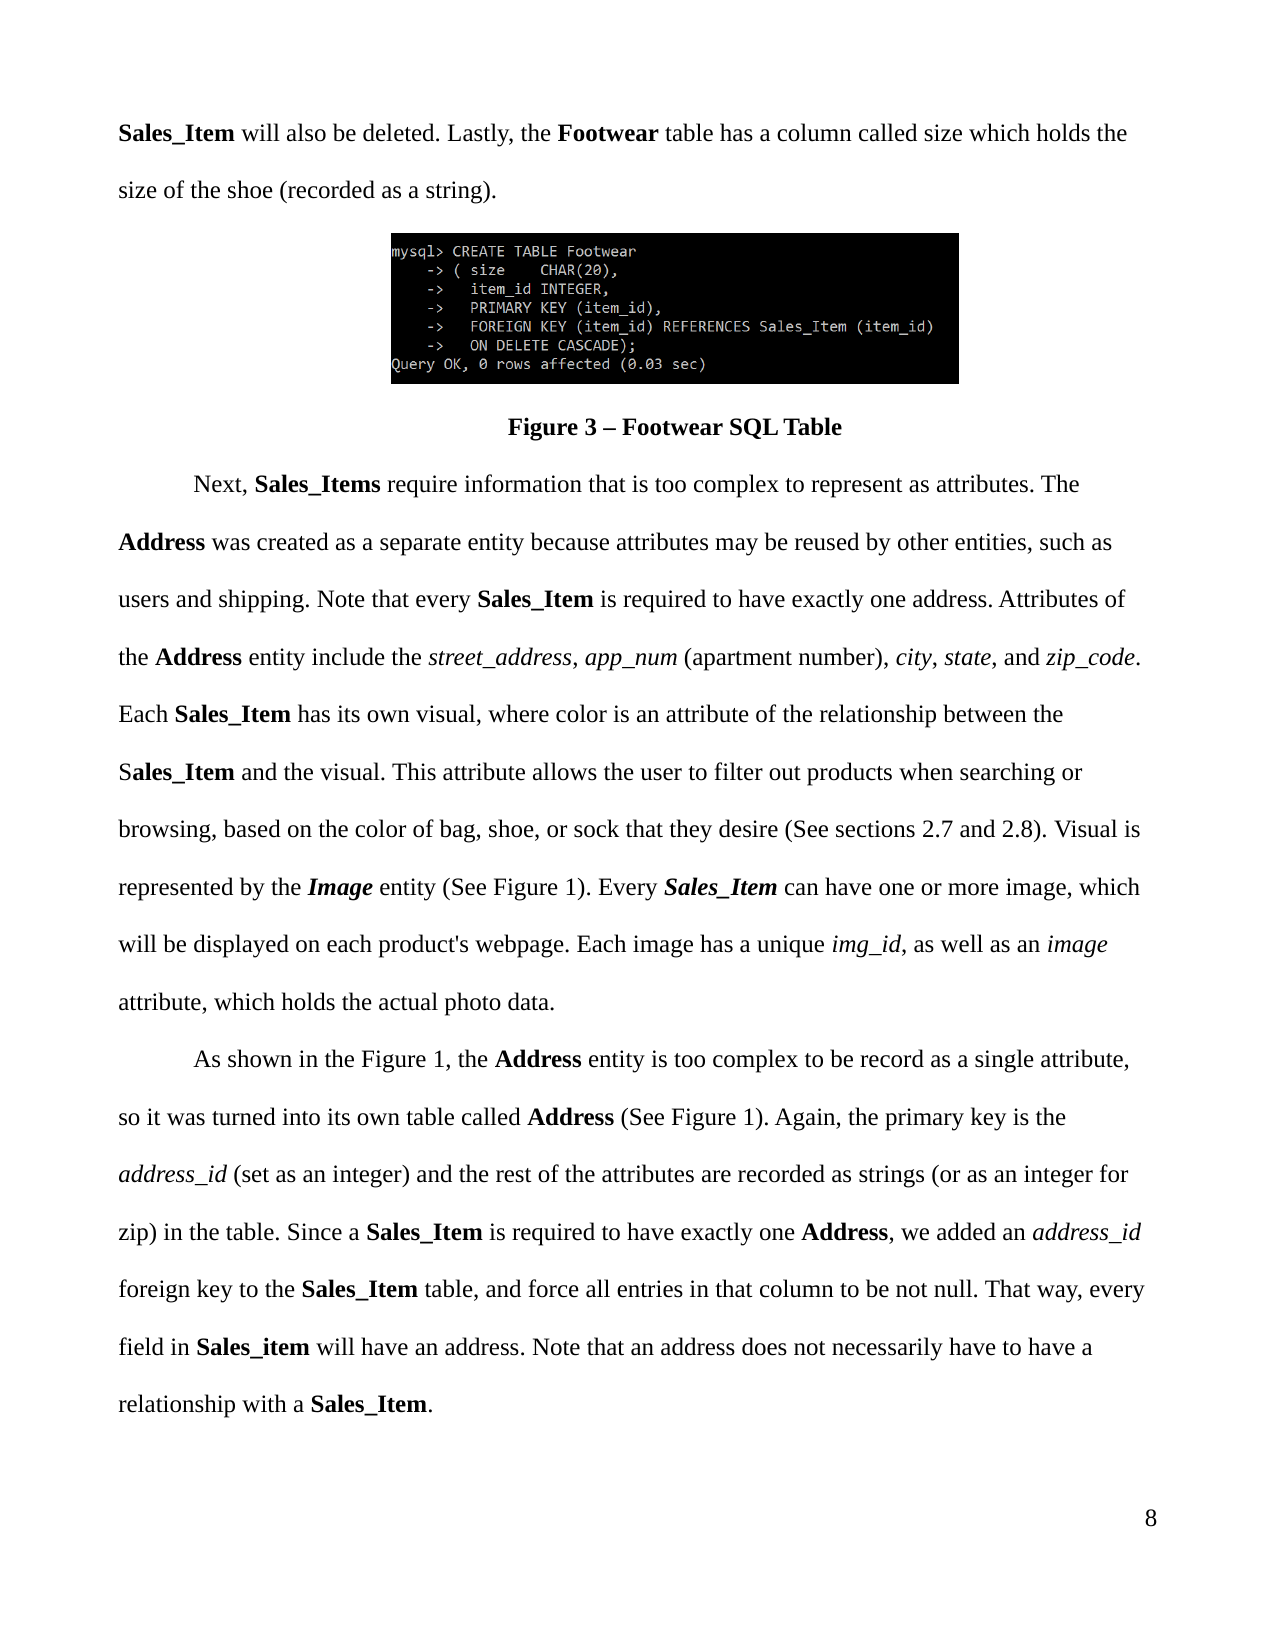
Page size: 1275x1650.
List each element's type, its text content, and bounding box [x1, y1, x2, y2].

text Figure 3 – Footwear SQL Table [118, 412, 1157, 441]
text Next, Sales_Items require information that is too complex to represent as attributes. The Address was created as a separate entity because attributes may be reused by other entities, such as users and shipping. Note that every Sales_Item is required to have exactly one address. Attributes of the Address entity include the street_address, app_num (apartment number), city, state, and zip_code. Each Sales_Item has its own visual, where color is an attribute of the relationship between the Sales_Item and the visual. This attribute allows the user to filter out products when searching or browsing, based on the color of bag, shoe, or sock that they desire (See sections 2.7 and 2.8). Visual is represented by the Image entity (See Figure 1). Every Sales_Item can have one or more image, which will be displayed on each product's webpage. Each image has a unique img_id, as well as an image attribute, which holds the actual photo data. [118, 469, 1157, 1016]
text Sales_Item will also be deleted. Lastly, the Footwear table has a column called size which holds the size of the shoe (recorded as a string). [118, 118, 1157, 204]
text As shown in the Figure 1, the Address entity is too complex to be record as a single attribute, so it was turned into its own table called Address (See Figure 1). Again, the primary key is the address_id (set as an integer) and the rest of the attributes are recorded as strings (or as an integer for zip) in the table. Since a Sales_Item is required to have exactly one Address, we added an address_id foreign key to the Sales_Item table, and force all entries in that column to be not null. That way, every field in Sales_item will have an address. Note that an address does not necessarily have to have a relationship with a Sales_Item. [118, 1044, 1157, 1418]
picture [391, 233, 959, 384]
